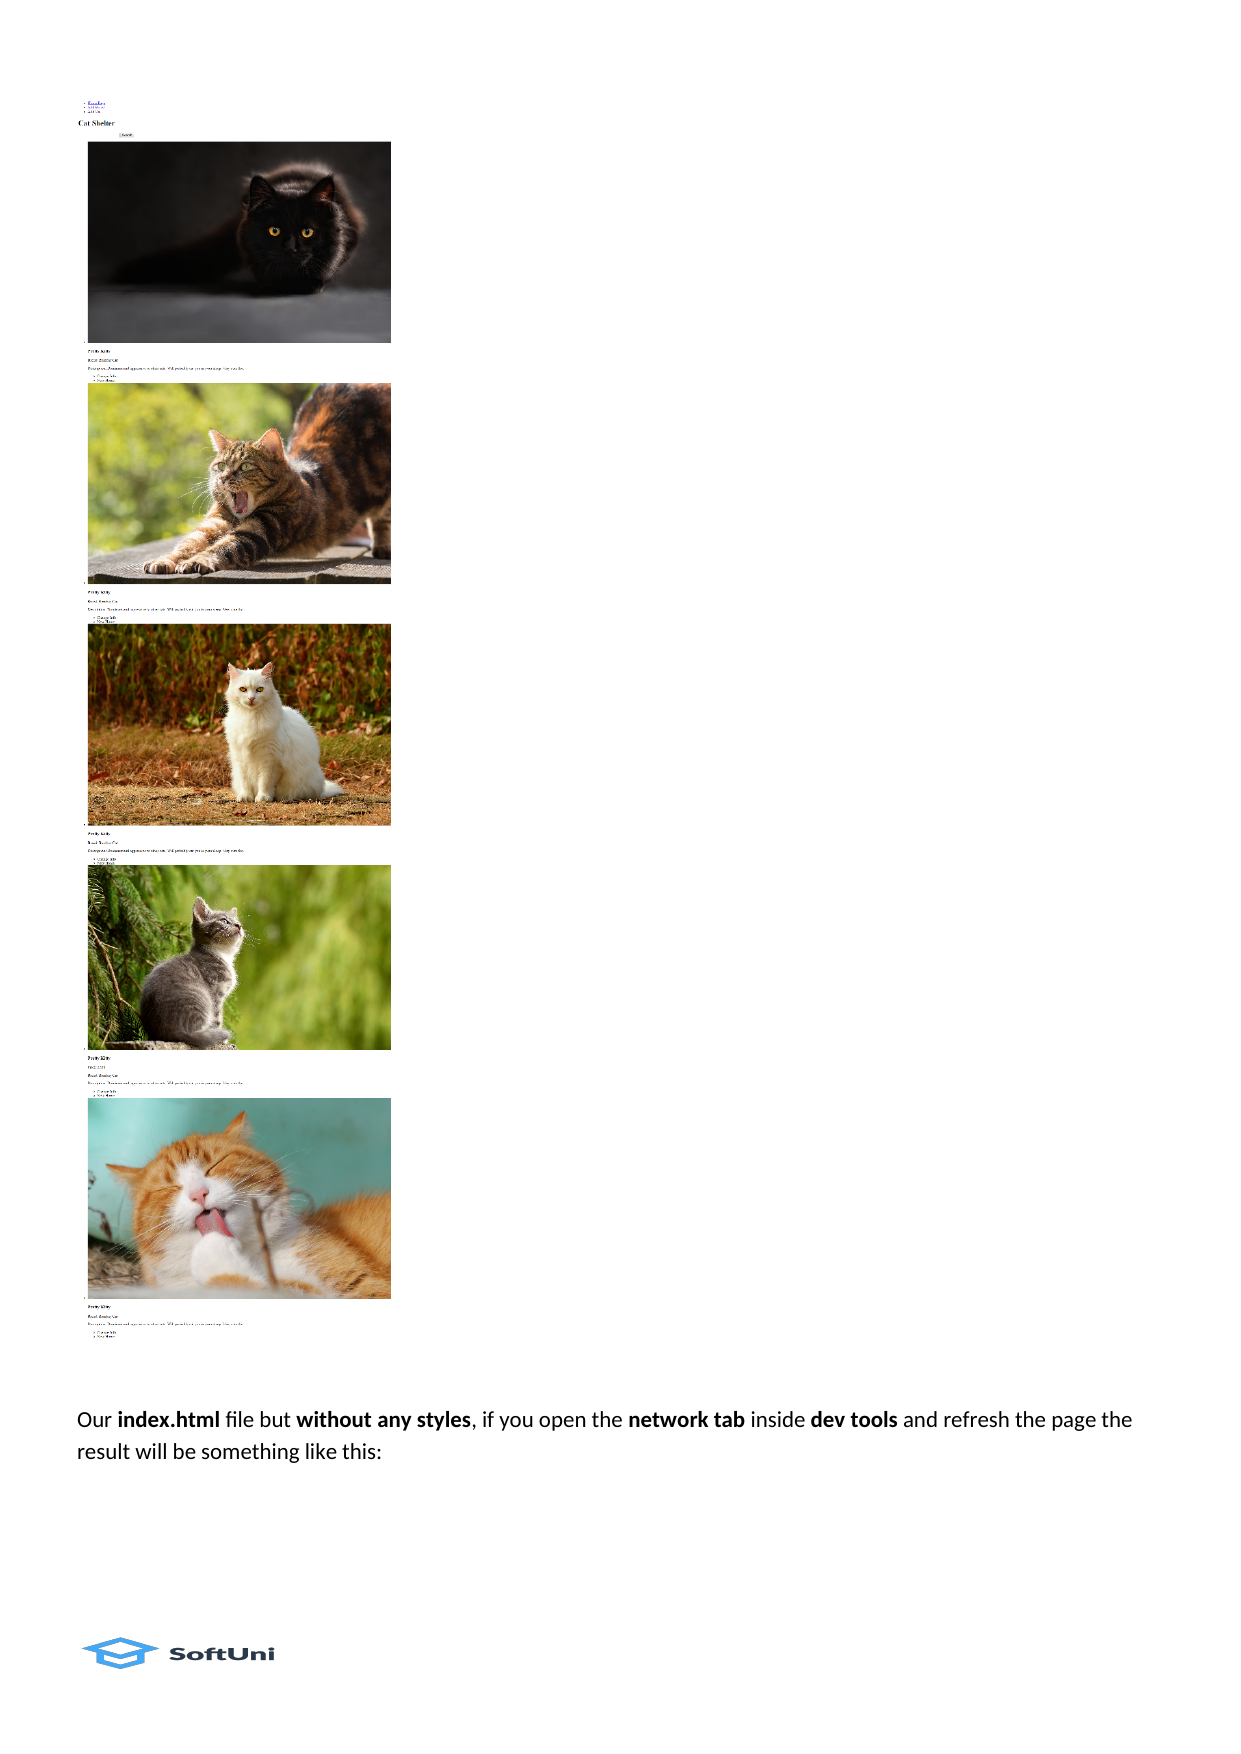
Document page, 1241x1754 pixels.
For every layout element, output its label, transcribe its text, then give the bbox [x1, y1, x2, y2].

list Our index.html file but without any styles, if you open the network tab inside dev tools and refresh the page the result will be something like this: [77, 1405, 1163, 1465]
picture [76, 95, 531, 1344]
picture [75, 1635, 281, 1672]
